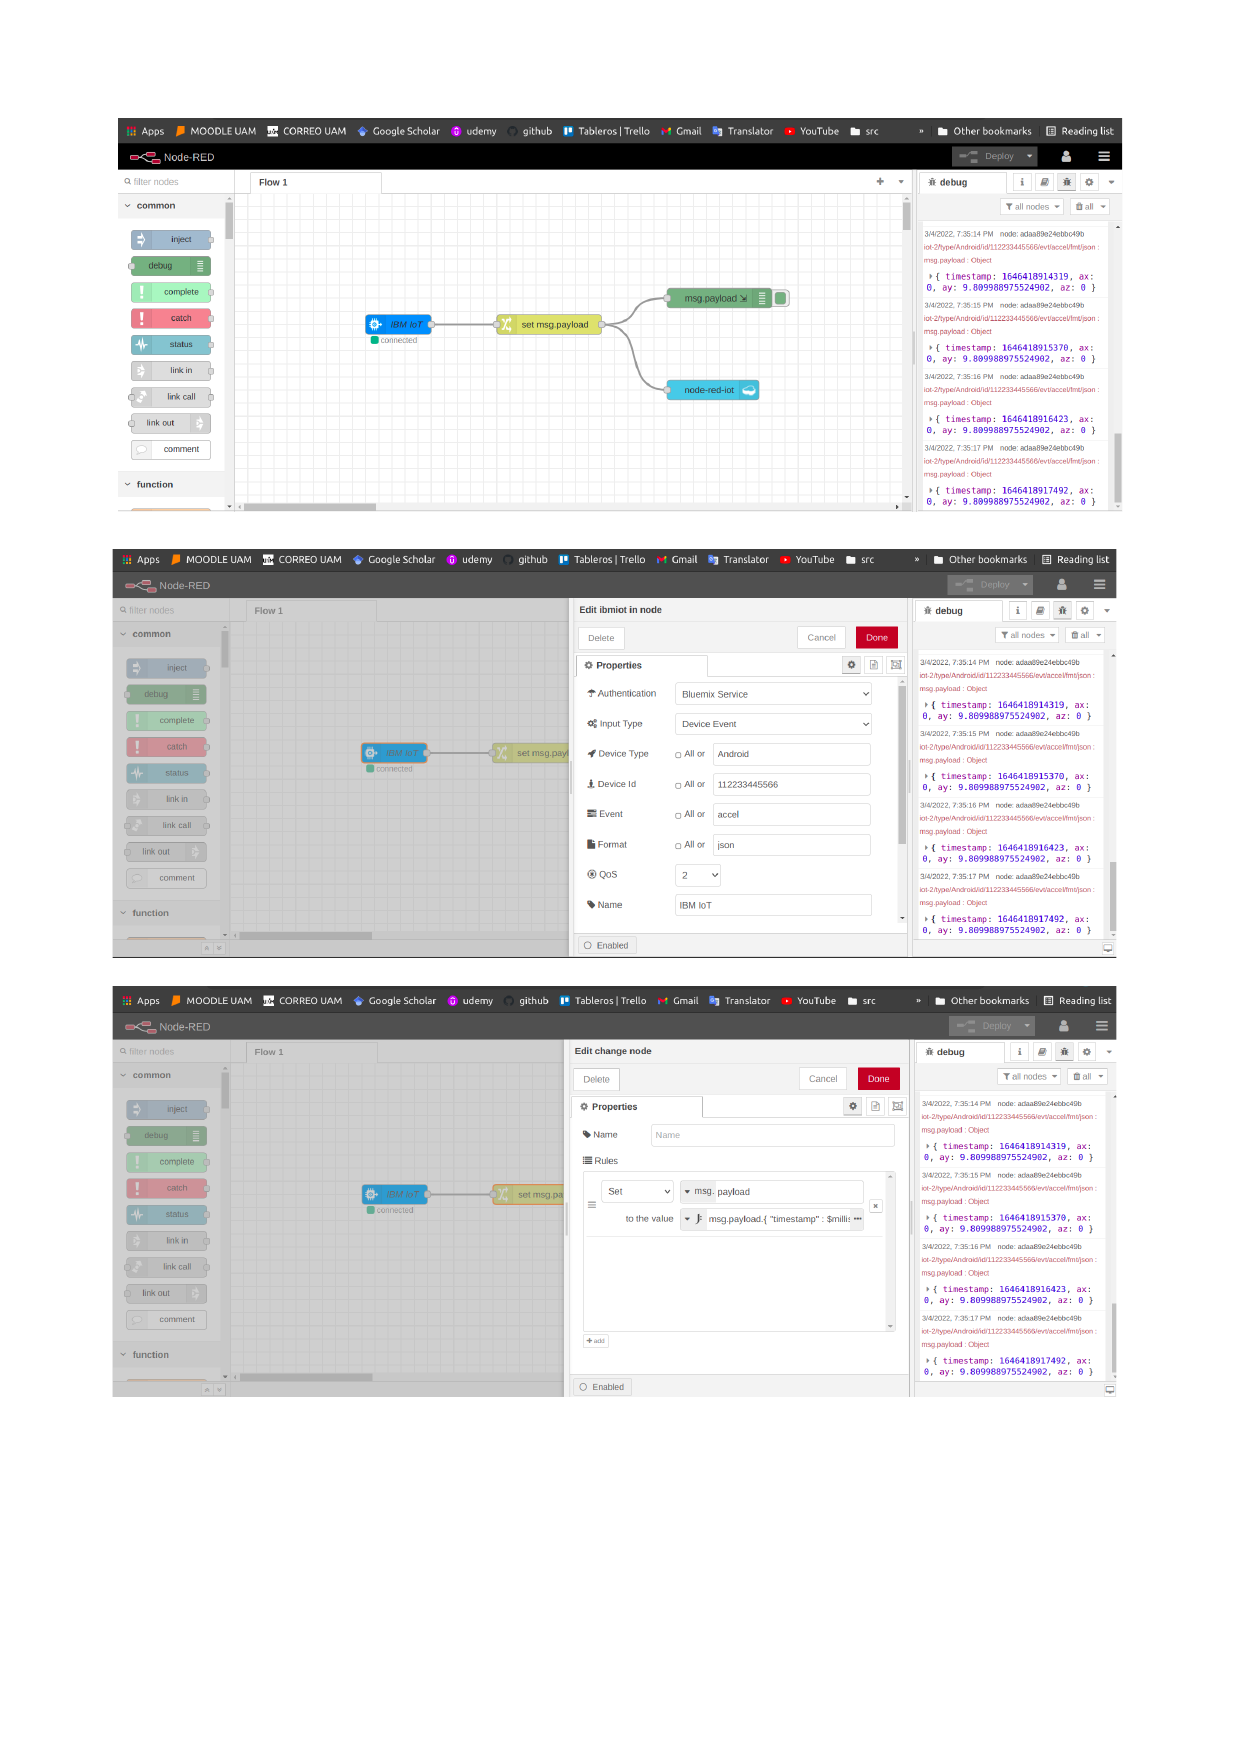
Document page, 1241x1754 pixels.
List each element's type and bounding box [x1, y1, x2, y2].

picture [118, 118, 1123, 512]
picture [112, 549, 1117, 958]
picture [112, 986, 1117, 1397]
